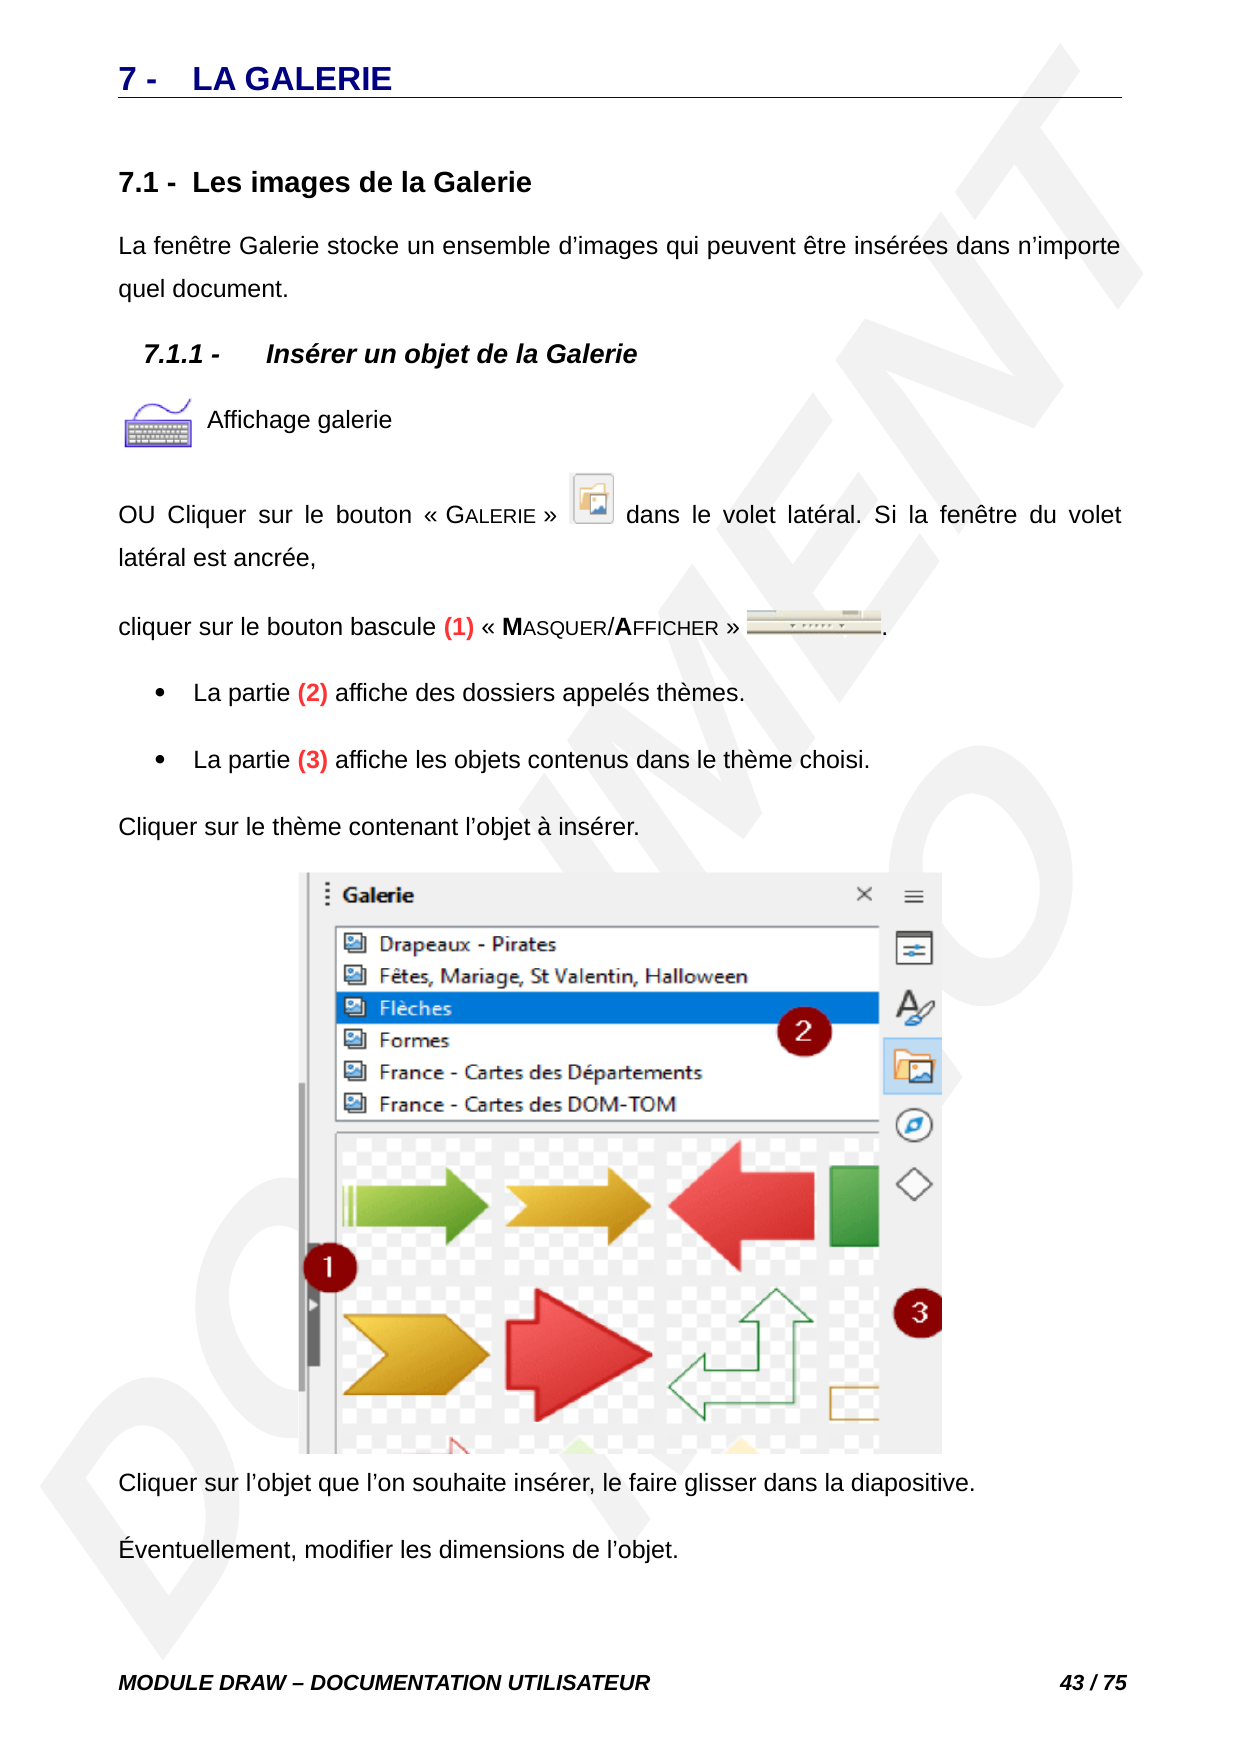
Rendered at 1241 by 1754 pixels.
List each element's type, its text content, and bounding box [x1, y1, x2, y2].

text cliquer sur le bouton bascule (1) « Masquer/Afficher » . [118, 610, 1122, 640]
text Affichage galerie [195, 405, 1122, 434]
text Cliquer sur l’objet que l’on souhaite insérer, le faire glisser dans la diapositive. [118, 879, 1122, 1497]
subtitle la Galerie [118, 59, 1122, 97]
picture [298, 872, 942, 1454]
picture [746, 610, 882, 635]
subtitle Insérer un objet de la Galerie [143, 338, 1122, 369]
picture [120, 386, 195, 462]
list La partie (3) affiche les objets contenus dans le thème choisi. [156, 745, 1122, 774]
picture [568, 472, 614, 524]
text Éventuellement, modifier les dimensions de l’objet. [118, 1535, 1122, 1564]
text Cliquer sur le thème contenant l’objet à insérer. [118, 812, 1122, 841]
list La partie (2) affiche des dossiers appelés thèmes. [156, 678, 1122, 707]
text OU Cliquer sur le bouton « Galerie » dans le volet latéral. Si la fenêtre du volet latéral est ancrée, [118, 472, 1122, 572]
subtitle Les images de la Galerie [118, 166, 1122, 199]
text La fenêtre Galerie stocke un ensemble d’images qui peuvent être insérées dans n’importe quel document. [118, 231, 1122, 303]
